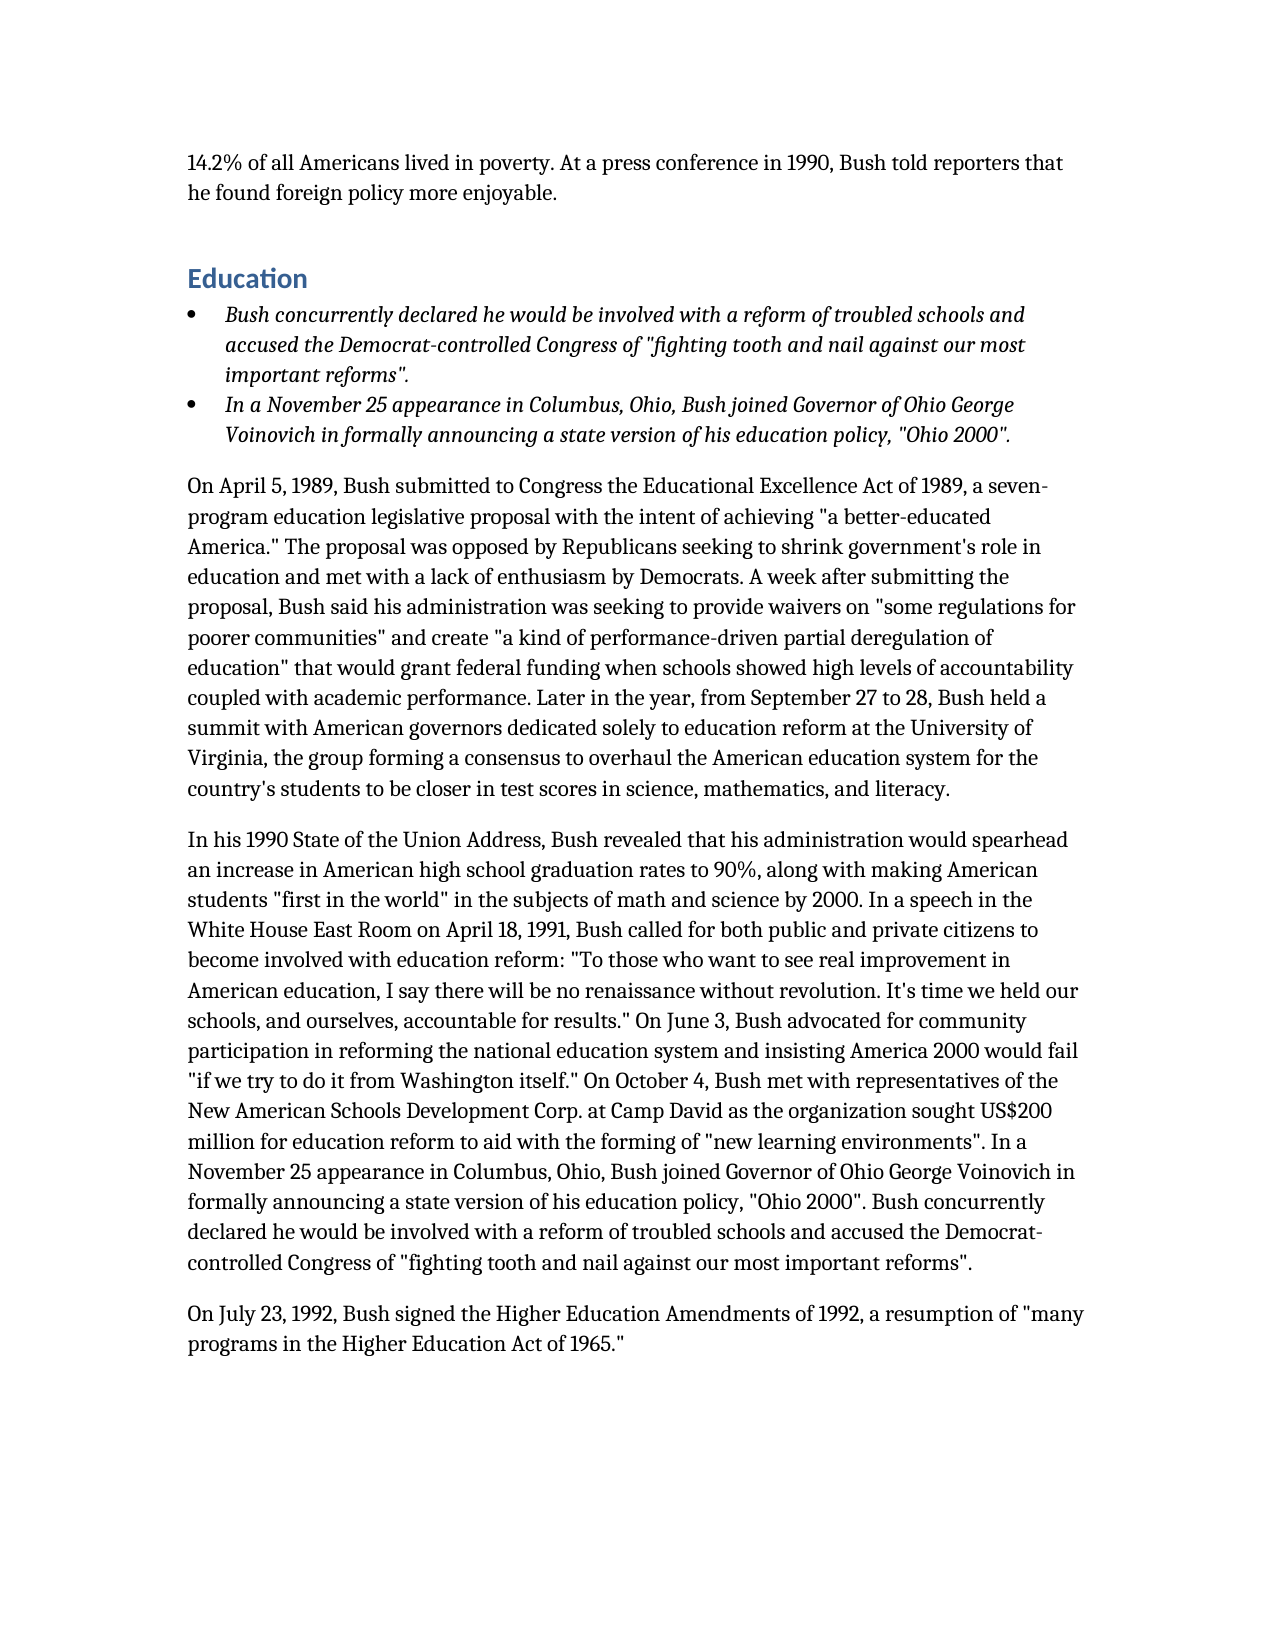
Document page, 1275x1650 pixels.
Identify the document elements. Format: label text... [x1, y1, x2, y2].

text 14.2% of all Americans lived in poverty. At a press conference in 1990, Bush told reporters that he found foreign policy more enjoyable. [187, 150, 1087, 207]
text On July 23, 1992, Bush signed the Higher Education Amendments of 1992, a resumption of "many programs in the Higher Education Act of 1965." [187, 1300, 1087, 1357]
text On April 5, 1989, Bush submitted to Congress the Educational Excellence Act of 1989, a seven-program education legislative proposal with the intent of achieving "a better-educated America." The proposal was opposed by Republicans seeking to shrink government's role in education and met with a lack of enthusiasm by Democrats. A week after submitting the proposal, Bush said his administration was seeking to provide waivers on "some regulations for poorer communities" and create "a kind of performance-driven partial deregulation of education" that would grant federal funding when schools showed high levels of accountability coupled with academic performance. Later in the year, from September 27 to 28, Bush held a summit with American governors dedicated solely to education reform at the University of Virginia, the group forming a consensus to overhaul the American education system for the country's students to be closer in test scores in science, mathematics, and literacy. [187, 473, 1087, 802]
subtitle Education [187, 260, 1087, 296]
list Bush concurrently declared he would be involved with a reform of troubled schools and accused the Democrat-controlled Congress of "fighting tooth and nail against our most important reforms". [187, 301, 1087, 388]
text In his 1990 State of the Union Address, Bush revealed that his administration would spearhead an increase in American high school graduation rates to 90%, along with making American students "first in the world" in the subjects of math and science by 2000. In a speech in the White House East Room on April 18, 1991, Bush called for both public and private citizens to become involved with education reform: "To those who want to see real improvement in American education, I say there will be no renaissance without revolution. It's time we held our schools, and ourselves, accountable for results." On June 3, Bush advocated for community participation in reforming the national education system and insisting America 2000 would fail "if we try to do it from Washington itself." On October 4, Bush met with representatives of the New American Schools Development Corp. at Camp David as the organization sought US$200 million for education reform to aid with the forming of "new learning environments". In a November 25 appearance in Columbus, Ohio, Bush joined Governor of Ohio George Voinovich in formally announcing a state version of his education policy, "Ohio 2000". Bush concurrently declared he would be involved with a reform of troubled schools and accused the Democrat-controlled Congress of "fighting tooth and nail against our most important reforms". [187, 826, 1087, 1276]
list In a November 25 appearance in Columbus, Ohio, Bush joined Governor of Ohio George Voinovich in formally announcing a state version of his education policy, "Ohio 2000". [187, 392, 1087, 448]
